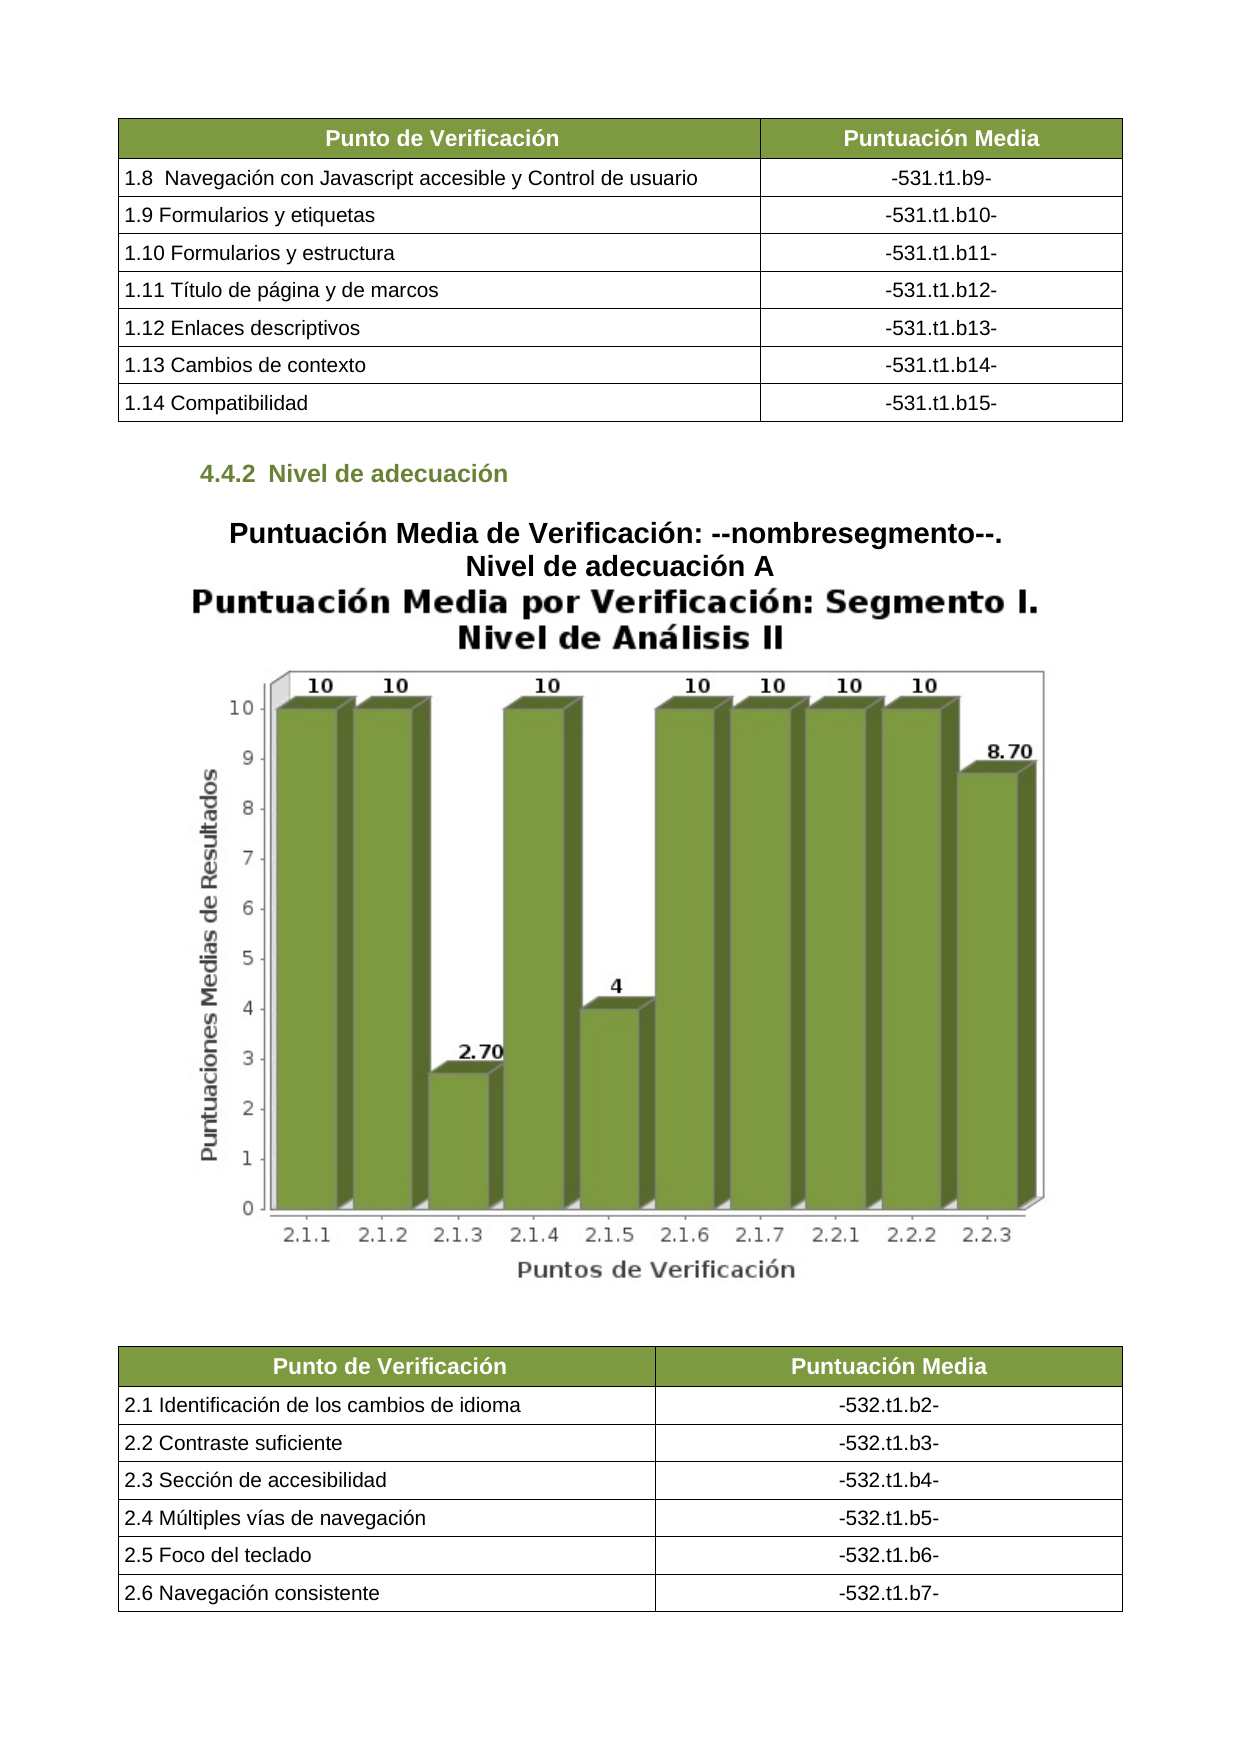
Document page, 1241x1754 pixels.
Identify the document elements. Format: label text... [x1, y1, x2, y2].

table_cell 2.3 Sección de accesibilidad [119, 1462, 655, 1498]
table_cell -531.t1.b14- [761, 347, 1122, 383]
table_cell -532.t1.b2- [656, 1387, 1122, 1423]
table_cell -531.t1.b11- [761, 234, 1122, 271]
table_cell 1.8 Navegación con Javascript accesible y Control de usuario [119, 159, 760, 196]
table_cell 1.10 Formularios y estructura [119, 234, 760, 271]
table_cell 1.13 Cambios de contexto [119, 347, 760, 383]
table_cell -532.t1.b6- [656, 1537, 1122, 1573]
table_cell 2.5 Foco del teclado [119, 1537, 655, 1573]
table_cell 2.1 Identificación de los cambios de idioma [119, 1387, 655, 1423]
table_cell -531.t1.b15- [761, 384, 1122, 421]
table_header Puntuación Media [656, 1347, 1122, 1386]
table_cell 1.12 Enlaces descriptivos [119, 309, 760, 346]
table_cell 2.2 Contraste suficiente [119, 1425, 655, 1461]
table_cell -532.t1.b3- [656, 1425, 1122, 1461]
table_header Punto de Verificación [119, 119, 760, 158]
table_cell -531.t1.b12- [761, 272, 1122, 308]
table_cell -532.t1.b5- [656, 1500, 1122, 1536]
table_cell -532.t1.b4- [656, 1462, 1122, 1498]
table_cell -531.t1.b10- [761, 197, 1122, 233]
table_cell 1.9 Formularios y etiquetas [119, 197, 760, 233]
table_cell 2.6 Navegación consistente [119, 1575, 655, 1611]
table_cell -531.t1.b13- [761, 309, 1122, 346]
subtitle Nivel de adecuación [193, 459, 1122, 488]
table_cell -532.t1.b7- [656, 1575, 1122, 1611]
text Nivel de adecuación A [118, 549, 1122, 583]
picture [178, 582, 1062, 1292]
table_header Puntuación Media [761, 119, 1122, 158]
table_header Punto de Verificación [119, 1347, 655, 1386]
table_cell 2.4 Múltiples vías de navegación [119, 1500, 655, 1536]
table_cell 1.11 Título de página y de marcos [119, 272, 760, 308]
text Puntuación Media de Verificación: --nombresegmento--. [118, 516, 1122, 549]
table_cell -531.t1.b9- [761, 159, 1122, 196]
table_cell 1.14 Compatibilidad [119, 384, 760, 421]
